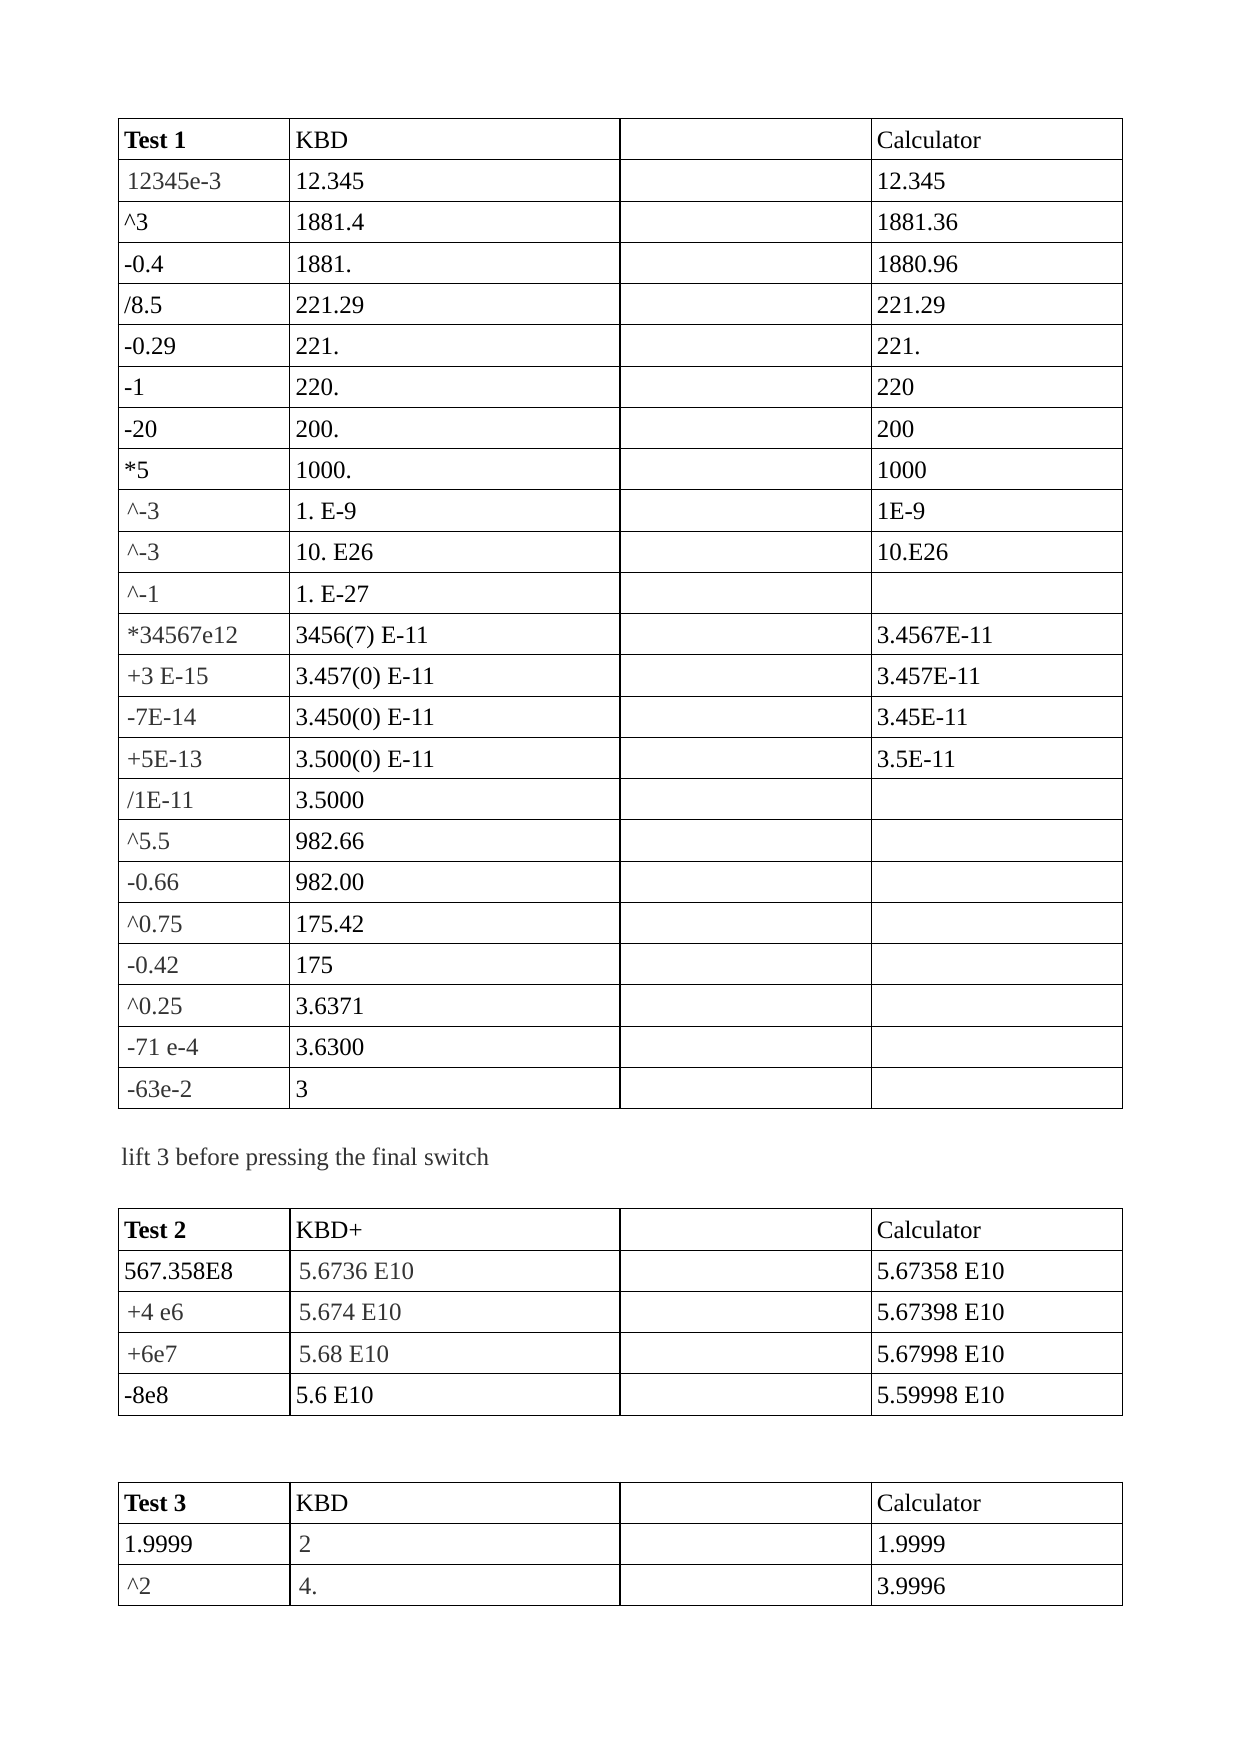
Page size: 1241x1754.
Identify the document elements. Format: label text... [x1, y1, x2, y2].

table_cell 5.59998 E10 [872, 1374, 1122, 1414]
table_cell 1881.36 [872, 202, 1122, 242]
table_cell [872, 1027, 1122, 1067]
table_cell -0.29 [119, 325, 289, 366]
table_cell -8e8 [119, 1374, 289, 1414]
table_cell 3.6300 [290, 1027, 619, 1067]
table_cell -63e-2 [119, 1068, 289, 1108]
table_cell [621, 862, 871, 902]
table_header KBD [290, 119, 619, 159]
table_cell [621, 944, 871, 984]
table_cell 10. E26 [290, 532, 619, 572]
table_cell ^0.25 [119, 985, 289, 1026]
table_cell +3 E-15 [119, 655, 289, 696]
table_cell 220 [872, 367, 1122, 407]
table_cell 3.45E-11 [872, 697, 1122, 737]
table_cell [621, 367, 871, 407]
table_cell 3.9996 [872, 1565, 1122, 1605]
table_cell [621, 1068, 871, 1108]
table_cell 5.67998 E10 [872, 1333, 1122, 1373]
table_cell -0.4 [119, 243, 289, 283]
table_cell 4. [291, 1565, 619, 1605]
table_cell [621, 325, 871, 366]
table_cell [621, 738, 871, 778]
table_cell [621, 655, 871, 696]
table_cell [621, 573, 871, 613]
table_cell [872, 573, 1122, 613]
table_cell [621, 1524, 871, 1564]
table_cell *34567e12 [119, 614, 289, 654]
table_cell [872, 985, 1122, 1026]
table_cell 1.9999 [872, 1524, 1122, 1564]
table_cell 1. E-9 [290, 490, 619, 531]
table_header KBD+ [291, 1209, 619, 1249]
table_cell 5.67358 E10 [872, 1251, 1122, 1291]
table_cell -0.66 [119, 862, 289, 902]
table_cell [621, 903, 871, 943]
table_header [621, 1483, 871, 1523]
table_cell 3456(7) E-11 [290, 614, 619, 654]
table_cell 200. [290, 408, 619, 448]
table_cell 1000. [290, 449, 619, 489]
table_cell 567.358E8 [119, 1251, 289, 1291]
table_cell 3.5000 [290, 779, 619, 819]
table_cell [621, 202, 871, 242]
text lift 3 before pressing the final switch [119, 1142, 1122, 1171]
table_cell 3.6371 [290, 985, 619, 1026]
table_cell ^0.75 [119, 903, 289, 943]
table_cell 175.42 [290, 903, 619, 943]
table_cell [872, 779, 1122, 819]
table_cell [621, 1565, 871, 1605]
table_header Test 3 [119, 1483, 289, 1523]
table_cell [621, 820, 871, 861]
table_cell [872, 820, 1122, 861]
table_cell 12.345 [290, 160, 619, 201]
table_cell 5.6 E10 [291, 1374, 619, 1414]
table_cell *5 [119, 449, 289, 489]
table_cell ^2 [119, 1565, 289, 1605]
table_cell 2 [291, 1524, 619, 1564]
table_cell [621, 1251, 871, 1291]
table_cell 10.E26 [872, 532, 1122, 572]
table_cell 221.29 [290, 284, 619, 324]
table_cell [621, 1333, 871, 1373]
table_cell 1880.96 [872, 243, 1122, 283]
table_cell [872, 944, 1122, 984]
table_cell 221. [872, 325, 1122, 366]
table_cell [621, 1374, 871, 1414]
table_cell +4 e6 [119, 1292, 289, 1332]
table_cell -7E-14 [119, 697, 289, 737]
table_cell 3.500(0) E-11 [290, 738, 619, 778]
table_cell [872, 862, 1122, 902]
table_cell 1.9999 [119, 1524, 289, 1564]
table_cell -0.42 [119, 944, 289, 984]
table_cell 12345e-3 [119, 160, 289, 201]
table_header [621, 119, 871, 159]
table_cell [621, 614, 871, 654]
table_cell 5.674 E10 [291, 1292, 619, 1332]
table_header Calculator [872, 1483, 1122, 1523]
table_cell [621, 449, 871, 489]
table_header KBD [291, 1483, 619, 1523]
table_cell 3 [290, 1068, 619, 1108]
table_cell [621, 985, 871, 1026]
table_cell 3.450(0) E-11 [290, 697, 619, 737]
table_cell [621, 160, 871, 201]
table_cell 5.68 E10 [291, 1333, 619, 1373]
table_header Calculator [872, 119, 1122, 159]
table_cell [621, 779, 871, 819]
table_cell 5.67398 E10 [872, 1292, 1122, 1332]
table_cell [621, 697, 871, 737]
table_cell [621, 408, 871, 448]
table_cell 3.4567E-11 [872, 614, 1122, 654]
table_header [621, 1209, 871, 1249]
table_cell -1 [119, 367, 289, 407]
table_cell 5.6736 E10 [291, 1251, 619, 1291]
table_cell 1000 [872, 449, 1122, 489]
table_cell +5E-13 [119, 738, 289, 778]
table_cell [872, 1068, 1122, 1108]
table_cell [621, 532, 871, 572]
table_cell [621, 490, 871, 531]
table_cell 982.00 [290, 862, 619, 902]
table_cell /1E-11 [119, 779, 289, 819]
table_cell -71 e-4 [119, 1027, 289, 1067]
table_cell ^3 [119, 202, 289, 242]
table_cell [621, 284, 871, 324]
table_cell 221. [290, 325, 619, 366]
table_cell ^5.5 [119, 820, 289, 861]
table_header Test 2 [119, 1209, 289, 1249]
table_cell [621, 1027, 871, 1067]
table_cell [621, 1292, 871, 1332]
table_cell 982.66 [290, 820, 619, 861]
table_cell 175 [290, 944, 619, 984]
table_cell 12.345 [872, 160, 1122, 201]
table_cell -20 [119, 408, 289, 448]
table_cell ^-1 [119, 573, 289, 613]
table_cell 1. E-27 [290, 573, 619, 613]
table_cell 1E-9 [872, 490, 1122, 531]
table_cell ^-3 [119, 532, 289, 572]
table_header Test 1 [119, 119, 289, 159]
table_cell ^-3 [119, 490, 289, 531]
table_cell 200 [872, 408, 1122, 448]
table_cell 220. [290, 367, 619, 407]
table_cell 1881.4 [290, 202, 619, 242]
table_header Calculator [872, 1209, 1122, 1249]
table_cell 3.457(0) E-11 [290, 655, 619, 696]
table_cell +6e7 [119, 1333, 289, 1373]
table_cell 221.29 [872, 284, 1122, 324]
table_cell 1881. [290, 243, 619, 283]
table_cell 3.5E-11 [872, 738, 1122, 778]
table_cell 3.457E-11 [872, 655, 1122, 696]
table_cell [872, 903, 1122, 943]
table_cell /8.5 [119, 284, 289, 324]
table_cell [621, 243, 871, 283]
